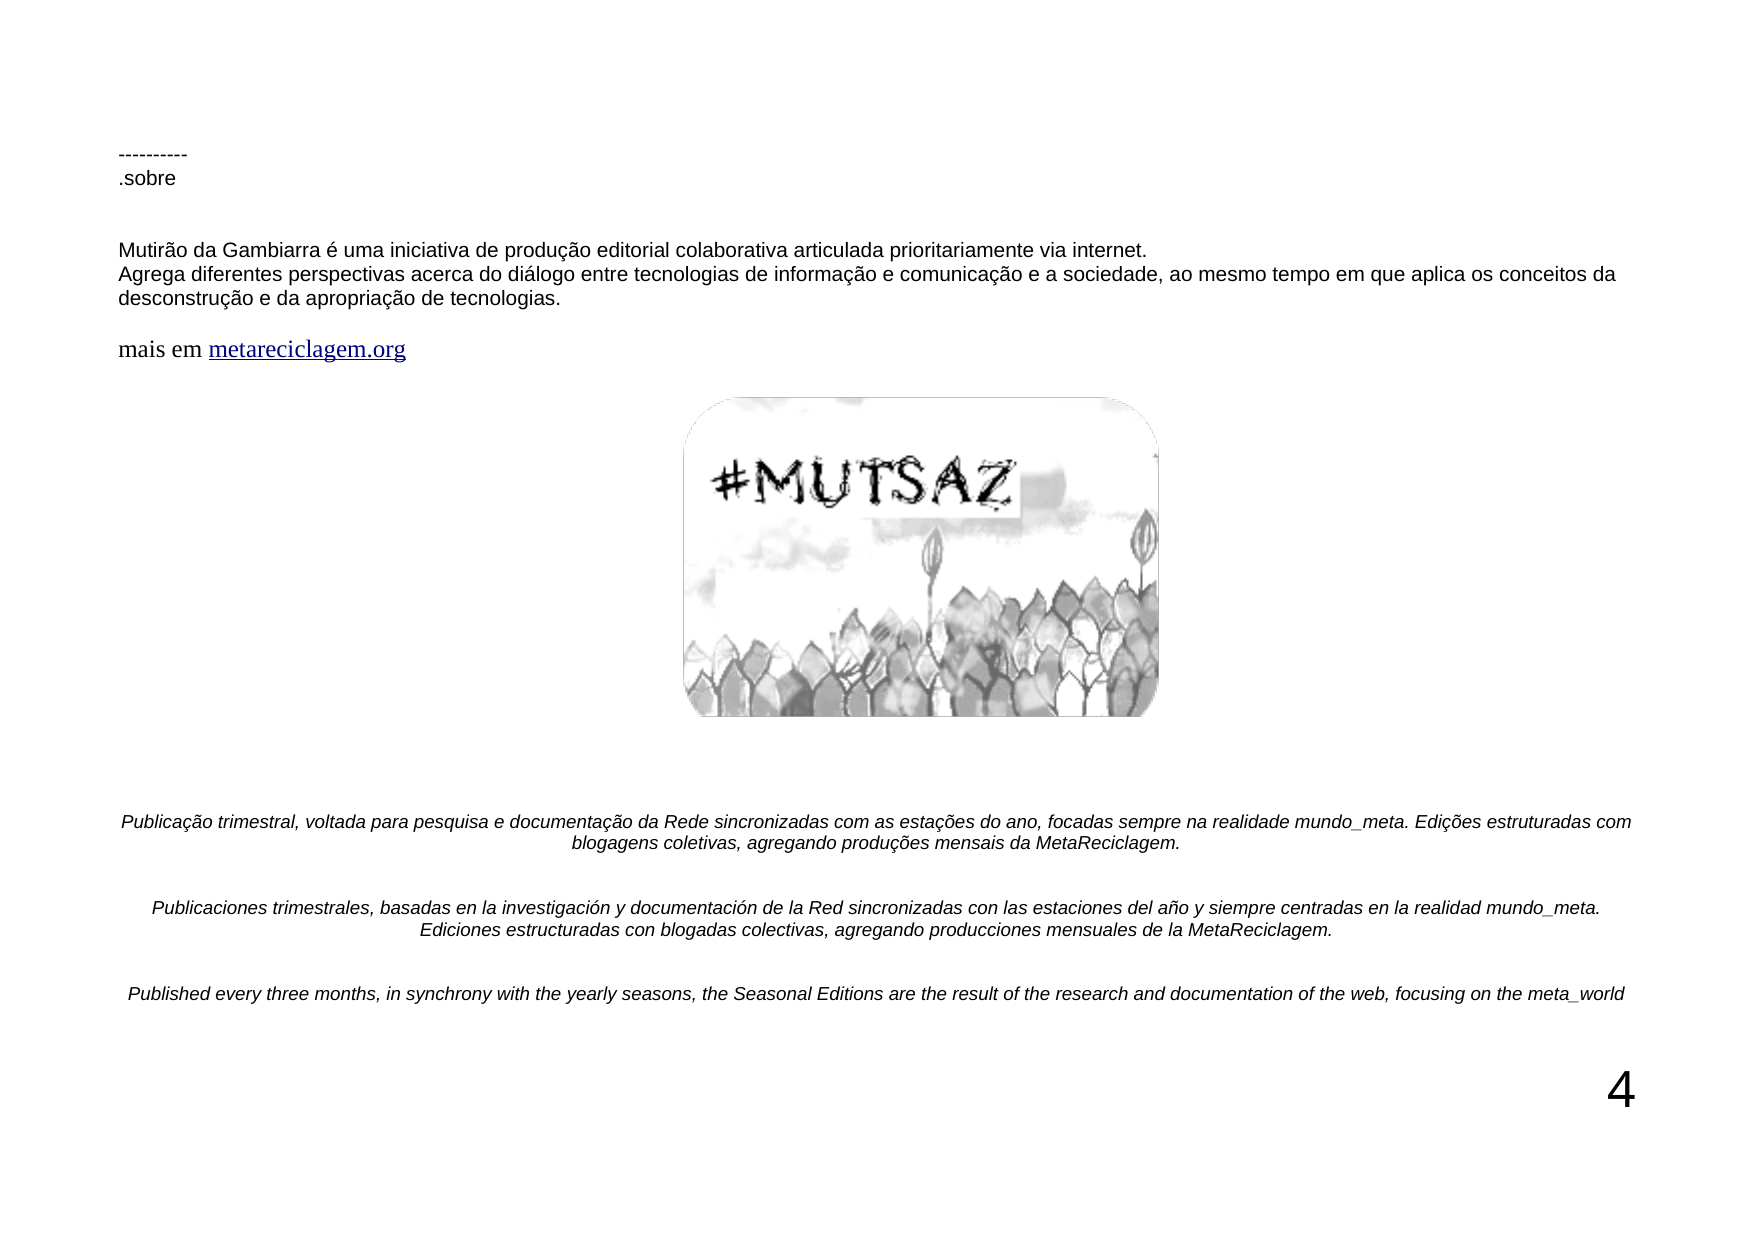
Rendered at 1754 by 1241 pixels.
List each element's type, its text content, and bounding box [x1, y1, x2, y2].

text Publicaciones trimestrales, basadas en la investigación y documentación de la Red sincronizadas con las estaciones del año y siempre centradas en la realidad mundo_meta. Ediciones estructuradas con blogadas colectivas, agregando producciones mensuales de la MetaReciclagem. [118, 897, 1636, 940]
text Published every three months, in synchrony with the yearly seasons, the Seasonal Editions are the result of the research and documentation of the web, focusing on the meta_world [118, 983, 1636, 1004]
text Mutirão da Gambiarra é uma iniciativa de produção editorial colaborativa articulada prioritariamente via internet. [118, 238, 1636, 262]
picture [680, 394, 1160, 719]
text ---------- [118, 142, 1636, 166]
text .sobre [118, 166, 1636, 190]
text Agrega diferentes perspectivas acerca do diálogo entre tecnologias de informação e comunicação e a sociedade, ao mesmo tempo em que aplica os conceitos da desconstrução e da apropriação de tecnologias. [118, 262, 1636, 310]
text mais em metareciclagem.org [118, 334, 1636, 362]
text Publicação trimestral, voltada para pesquisa e documentação da Rede sincronizadas com as estações do ano, focadas sempre na realidade mundo_meta. Edições estruturadas com blogagens coletivas, agregando produções mensais da MetaReciclagem. [118, 811, 1636, 854]
